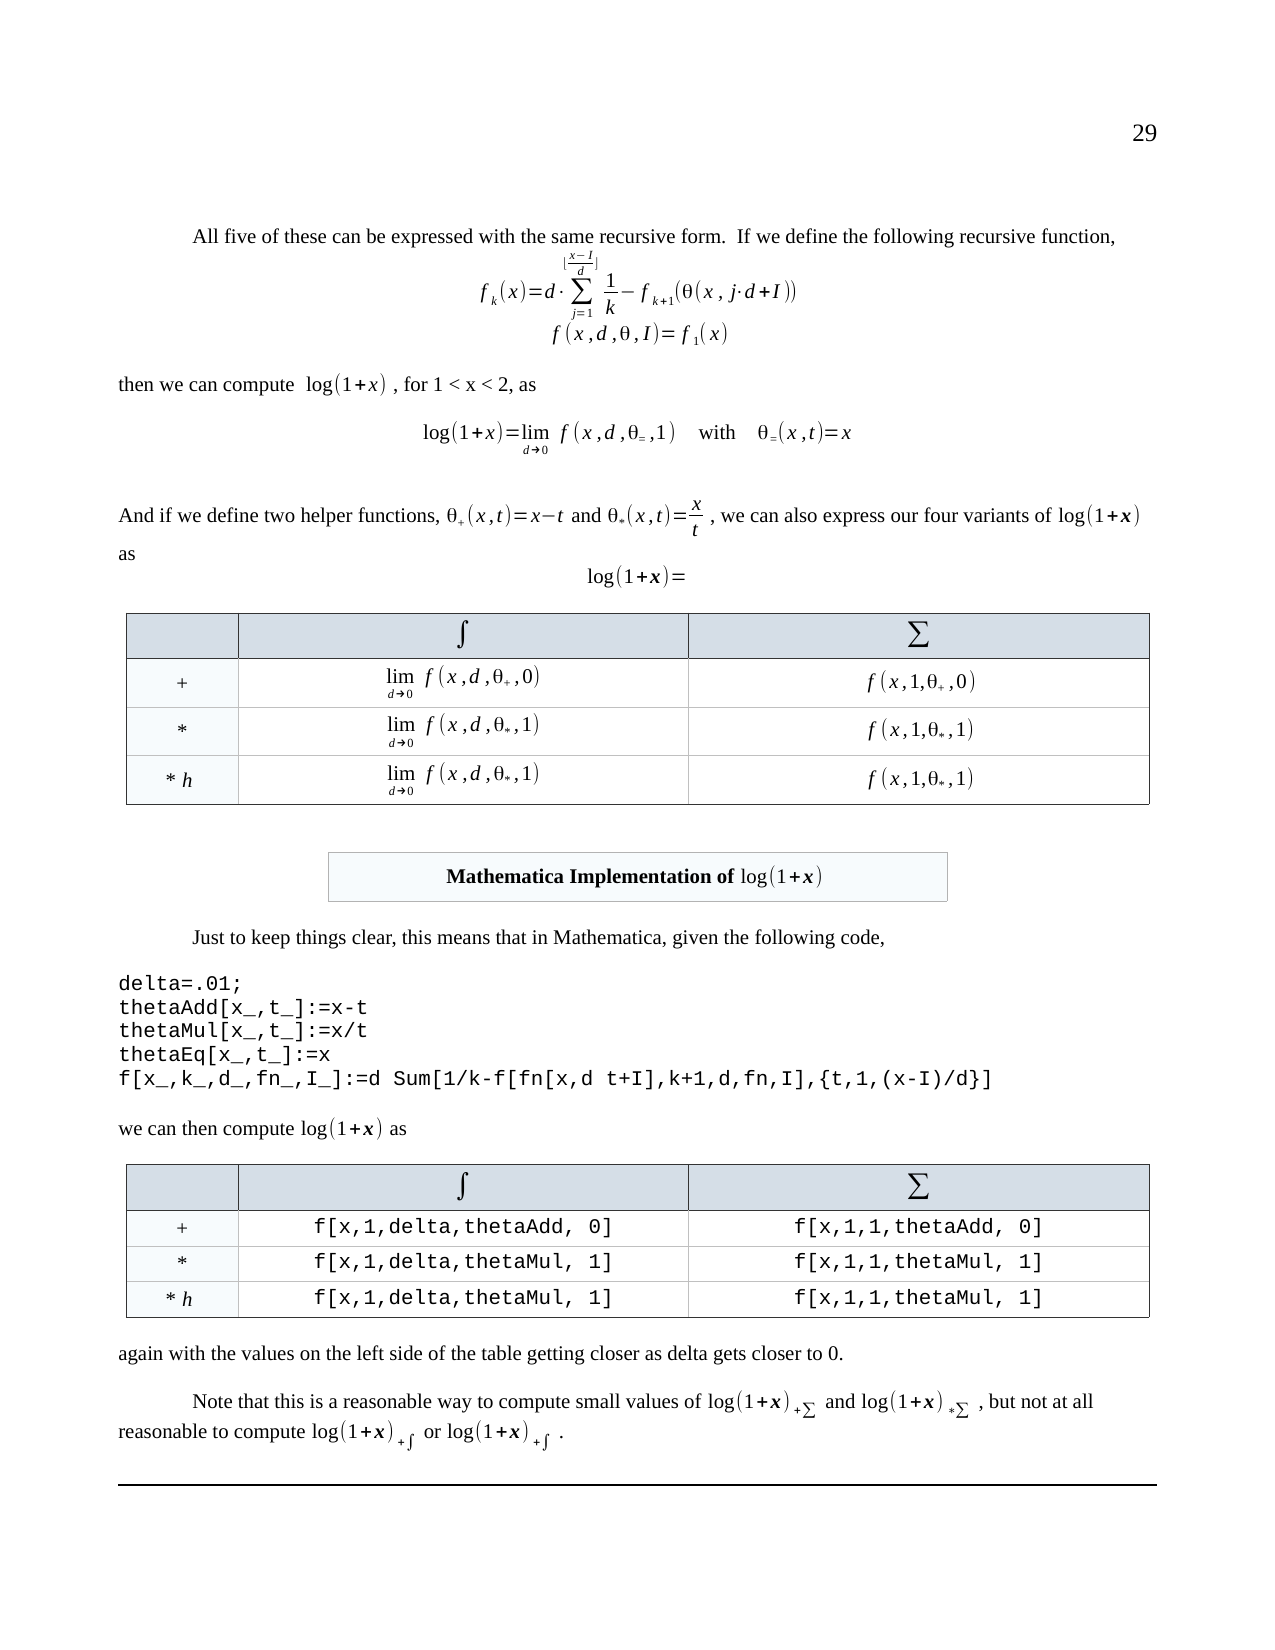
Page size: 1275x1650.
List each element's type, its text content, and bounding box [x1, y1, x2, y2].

text Just to keep things clear, this means that in Mathematica, given the following code, [118, 925, 1157, 949]
text Note that this is a reasonable way to compute small values ofand, but not at all reasonable to computeor. [118, 1389, 1157, 1451]
table_cell f[x,1,1,thetaMul, 1] [689, 1247, 1149, 1281]
table_cell [689, 708, 1149, 755]
table_cell + [127, 659, 238, 707]
table_header [127, 1165, 238, 1210]
text All five of these can be expressed with the same recursive form. If we define the following recursive function, [118, 224, 1157, 248]
text then we can compute , for 1 < x < 2, as [118, 372, 1157, 396]
table_cell f[x,1,delta,thetaAdd, 0] [239, 1211, 688, 1246]
text delta=.01; [118, 973, 1157, 997]
text And if we define two helper functions,and, we can also express our four variants ofas [118, 491, 1157, 565]
text thetaMul[x_,t_]:=x/t [118, 1021, 1157, 1044]
table_cell + [127, 1211, 238, 1246]
table_header [239, 1165, 688, 1210]
table_header [689, 1165, 1149, 1210]
text again with the values on the left side of the table getting closer as delta gets closer to 0. [118, 1341, 1157, 1365]
table_cell * [127, 756, 238, 804]
table_cell [239, 708, 688, 755]
table_cell [689, 756, 1149, 804]
table_cell * [127, 708, 238, 755]
table_cell f[x,1,delta,thetaMul, 1] [239, 1282, 688, 1317]
table_header [689, 614, 1149, 658]
table_cell f[x,1,1,thetaMul, 1] [689, 1282, 1149, 1317]
table_cell * [127, 1282, 238, 1317]
text thetaEq[x_,t_]:=x [118, 1044, 1157, 1068]
table_header [239, 614, 688, 658]
text thetaAdd[x_,t_]:=x-t [118, 997, 1157, 1021]
table_cell * [127, 1247, 238, 1281]
table_cell f[x,1,delta,thetaMul, 1] [239, 1247, 688, 1281]
table_header [127, 614, 238, 658]
table_cell [239, 659, 688, 707]
table_cell [689, 659, 1149, 707]
text f[x_,k_,d_,fn_,I_]:=d Sum[1/k-f[fn[x,d t+I],k+1,d,fn,I],{t,1,(x-I)/d}] [118, 1068, 1157, 1091]
text Mathematica Implementation of [329, 853, 947, 901]
table_cell [239, 756, 688, 804]
text we can then computeas [118, 1116, 1157, 1140]
table_cell f[x,1,1,thetaAdd, 0] [689, 1211, 1149, 1246]
